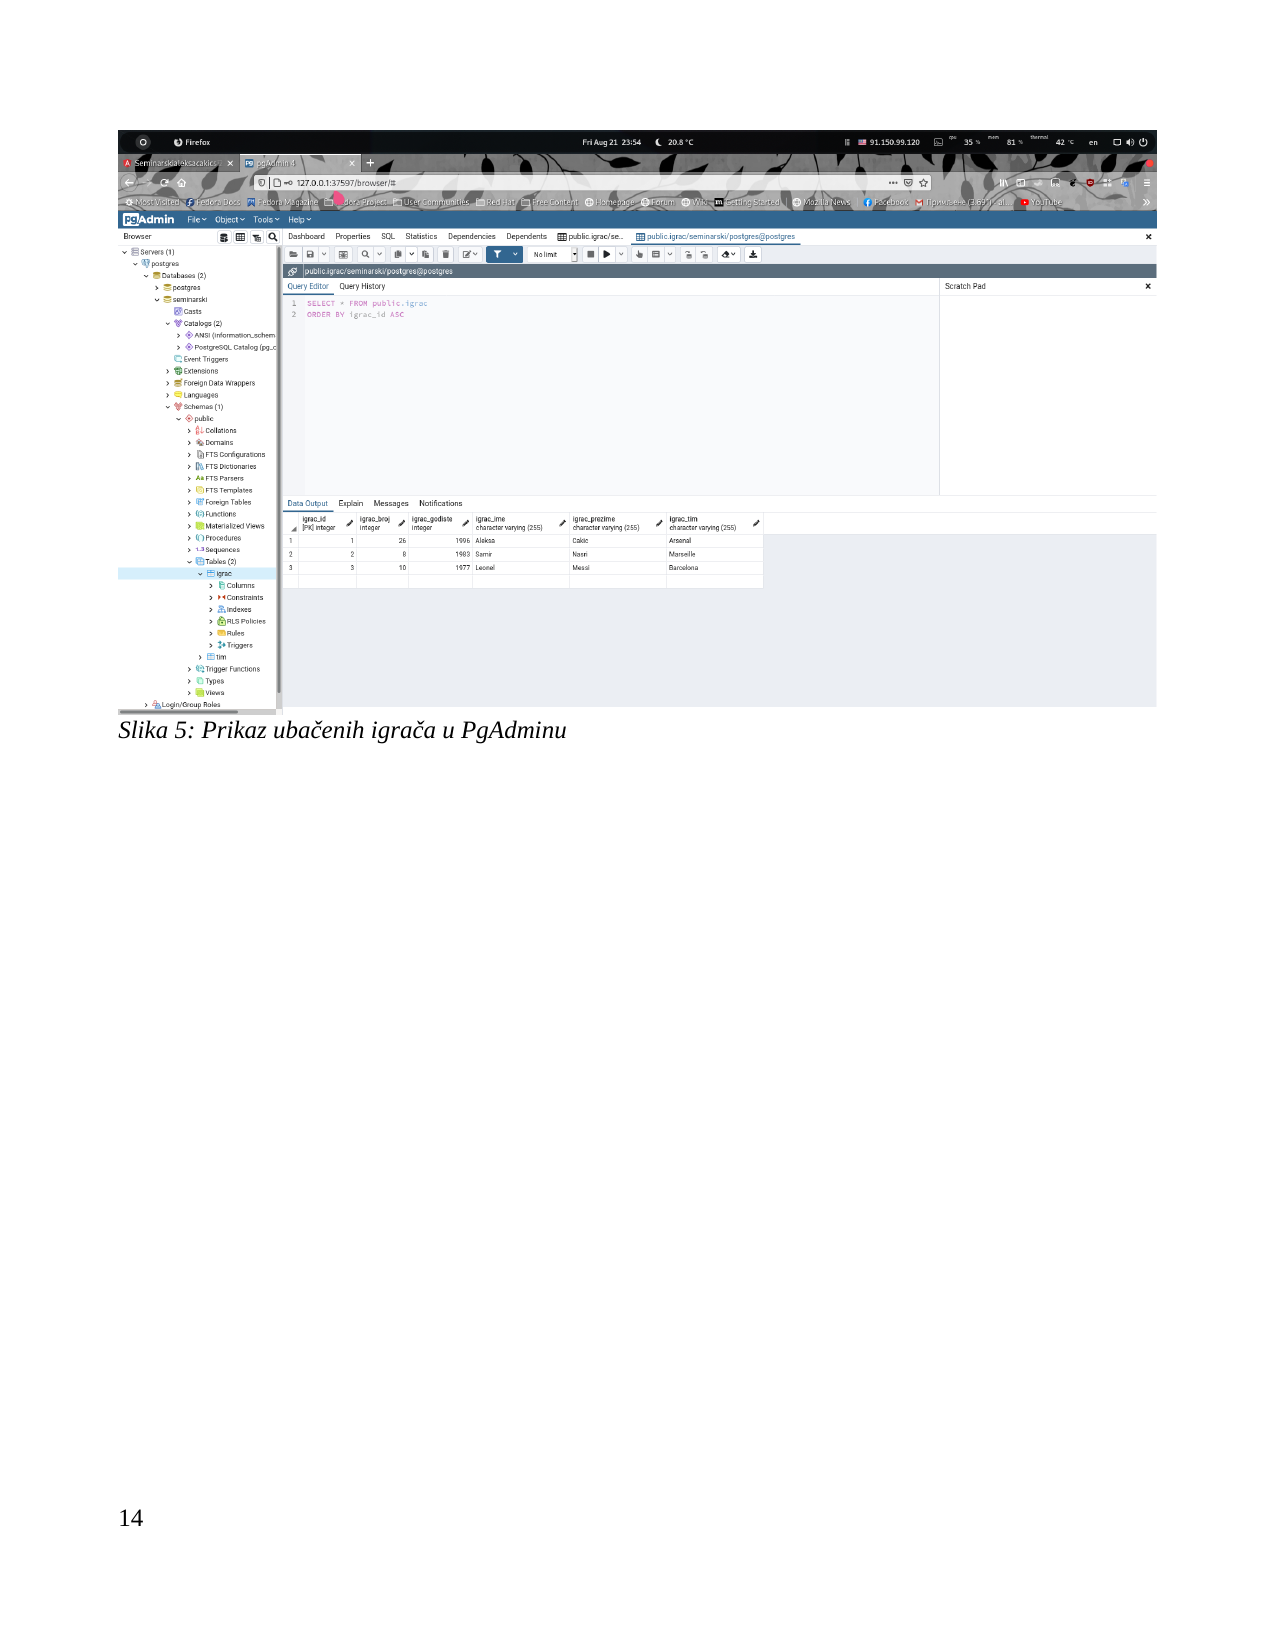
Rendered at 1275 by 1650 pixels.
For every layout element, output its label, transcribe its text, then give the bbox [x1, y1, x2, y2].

text Slika 5: Prikaz ubačenih igrača u PgAdminu [118, 715, 1157, 744]
picture [118, 130, 1157, 715]
